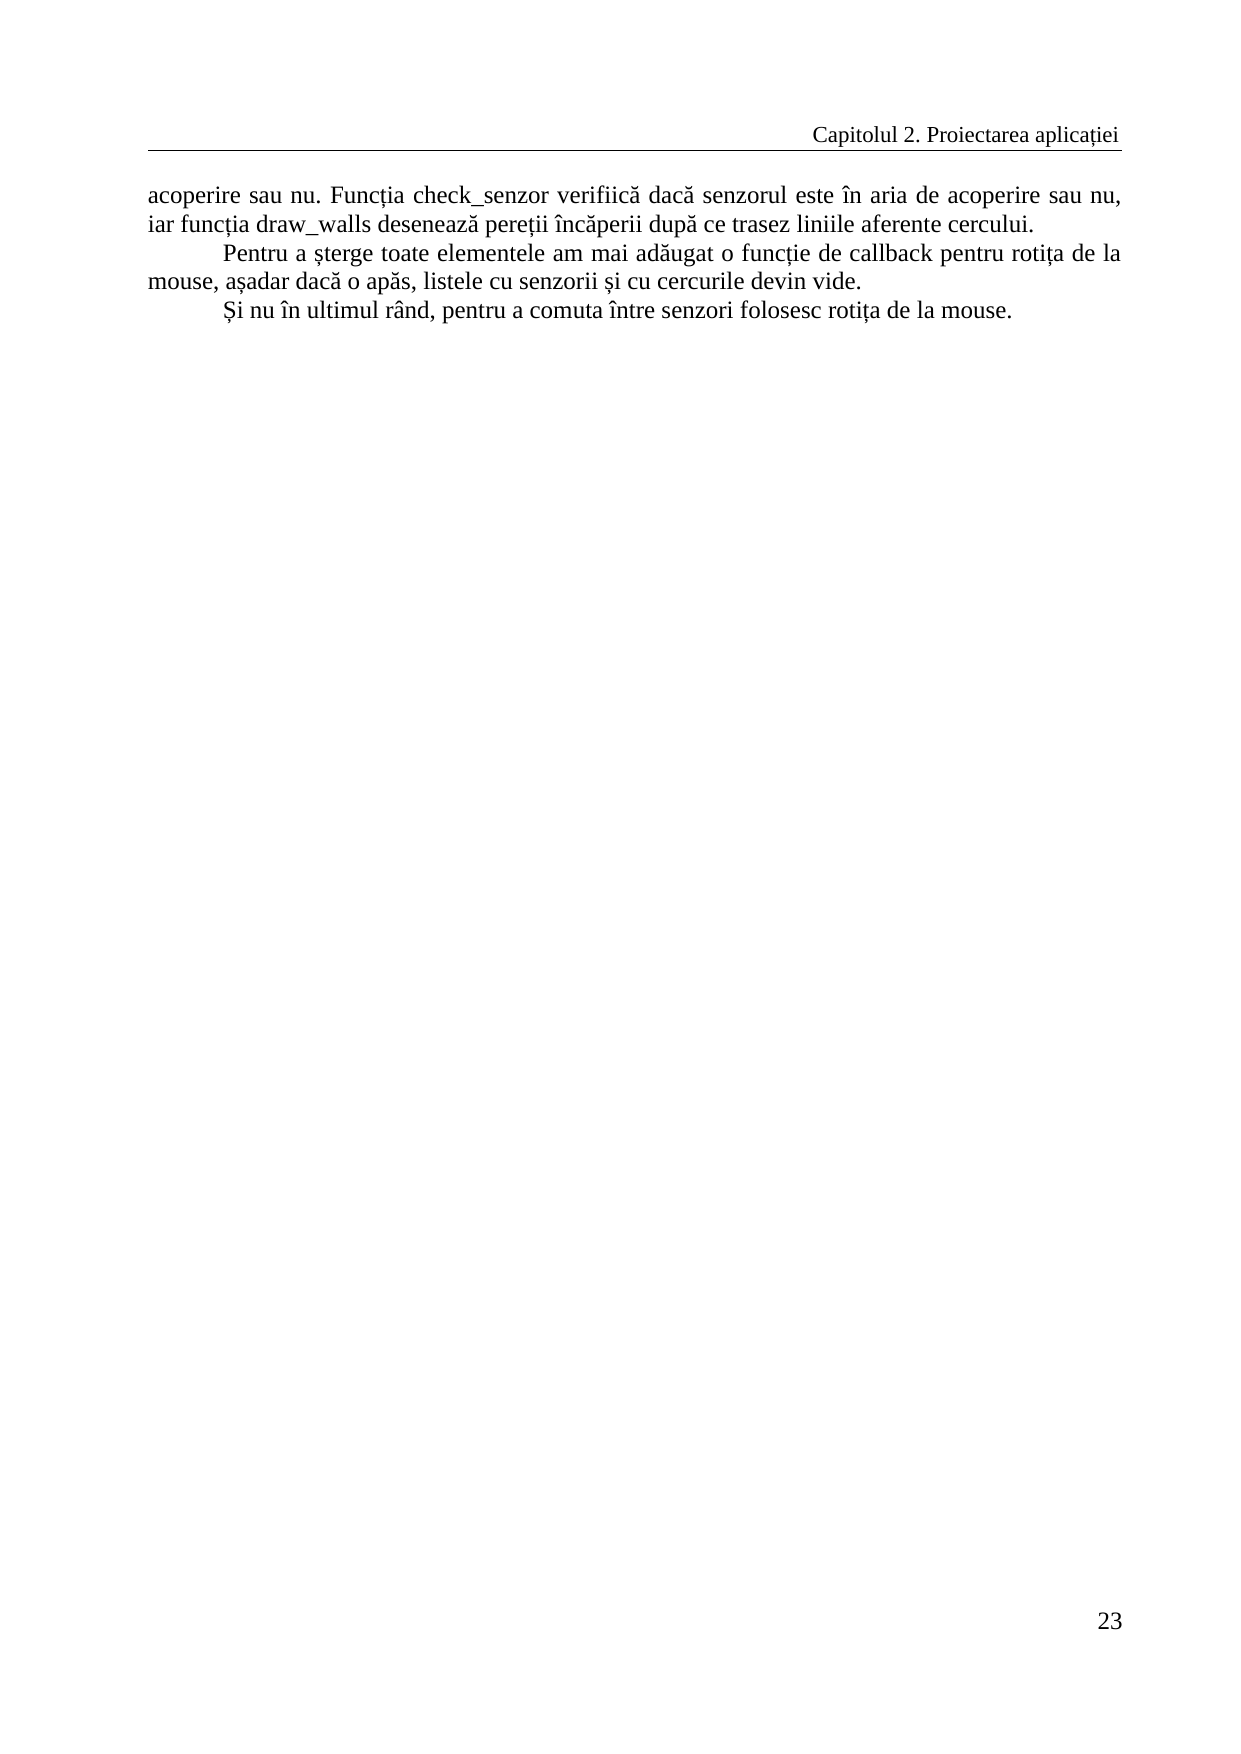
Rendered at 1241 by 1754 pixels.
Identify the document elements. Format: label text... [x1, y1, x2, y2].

text Pentru a șterge toate elementele am mai adăugat o funcție de callback pentru rotița de la mouse, așadar dacă o apăs, listele cu senzorii și cu cercurile devin vide. [148, 238, 1122, 295]
text acoperire sau nu. Funcția check_senzor verifiică dacă senzorul este în aria de acoperire sau nu, iar funcția draw_walls desenează pereții încăperii după ce trasez liniile aferente cercului. [148, 180, 1122, 238]
text Și nu în ultimul rând, pentru a comuta între senzori folosesc rotița de la mouse. [148, 295, 1122, 324]
